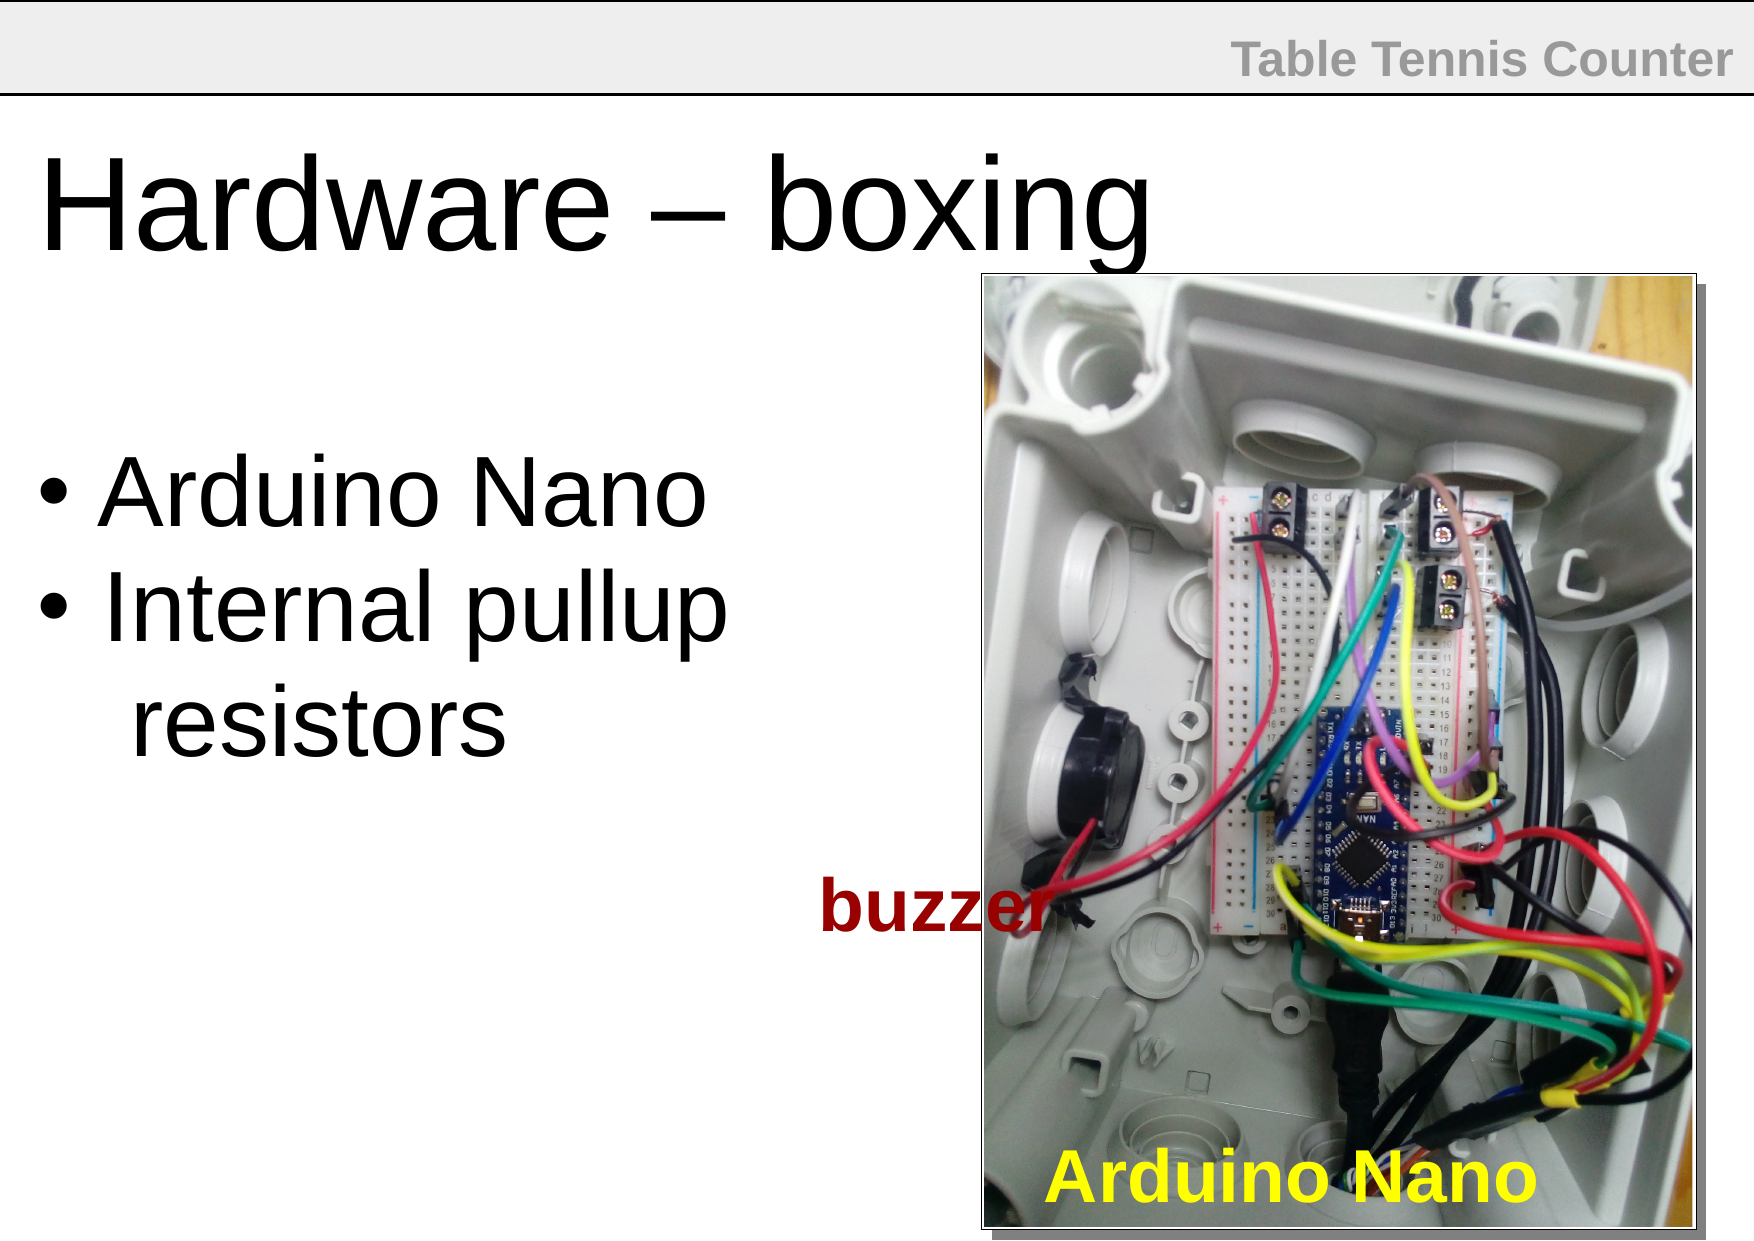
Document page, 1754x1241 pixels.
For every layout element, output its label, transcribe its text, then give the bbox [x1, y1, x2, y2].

list Arduino Nano [37, 432, 981, 547]
list [1706, 547, 1754, 778]
list Arduino Nano [982, 274, 1696, 1229]
picture [984, 276, 1693, 1227]
text Hardware – boxing [0, 126, 1754, 279]
list Internal pullup resistors [37, 547, 981, 778]
list Arduino Nano [1706, 432, 1754, 547]
